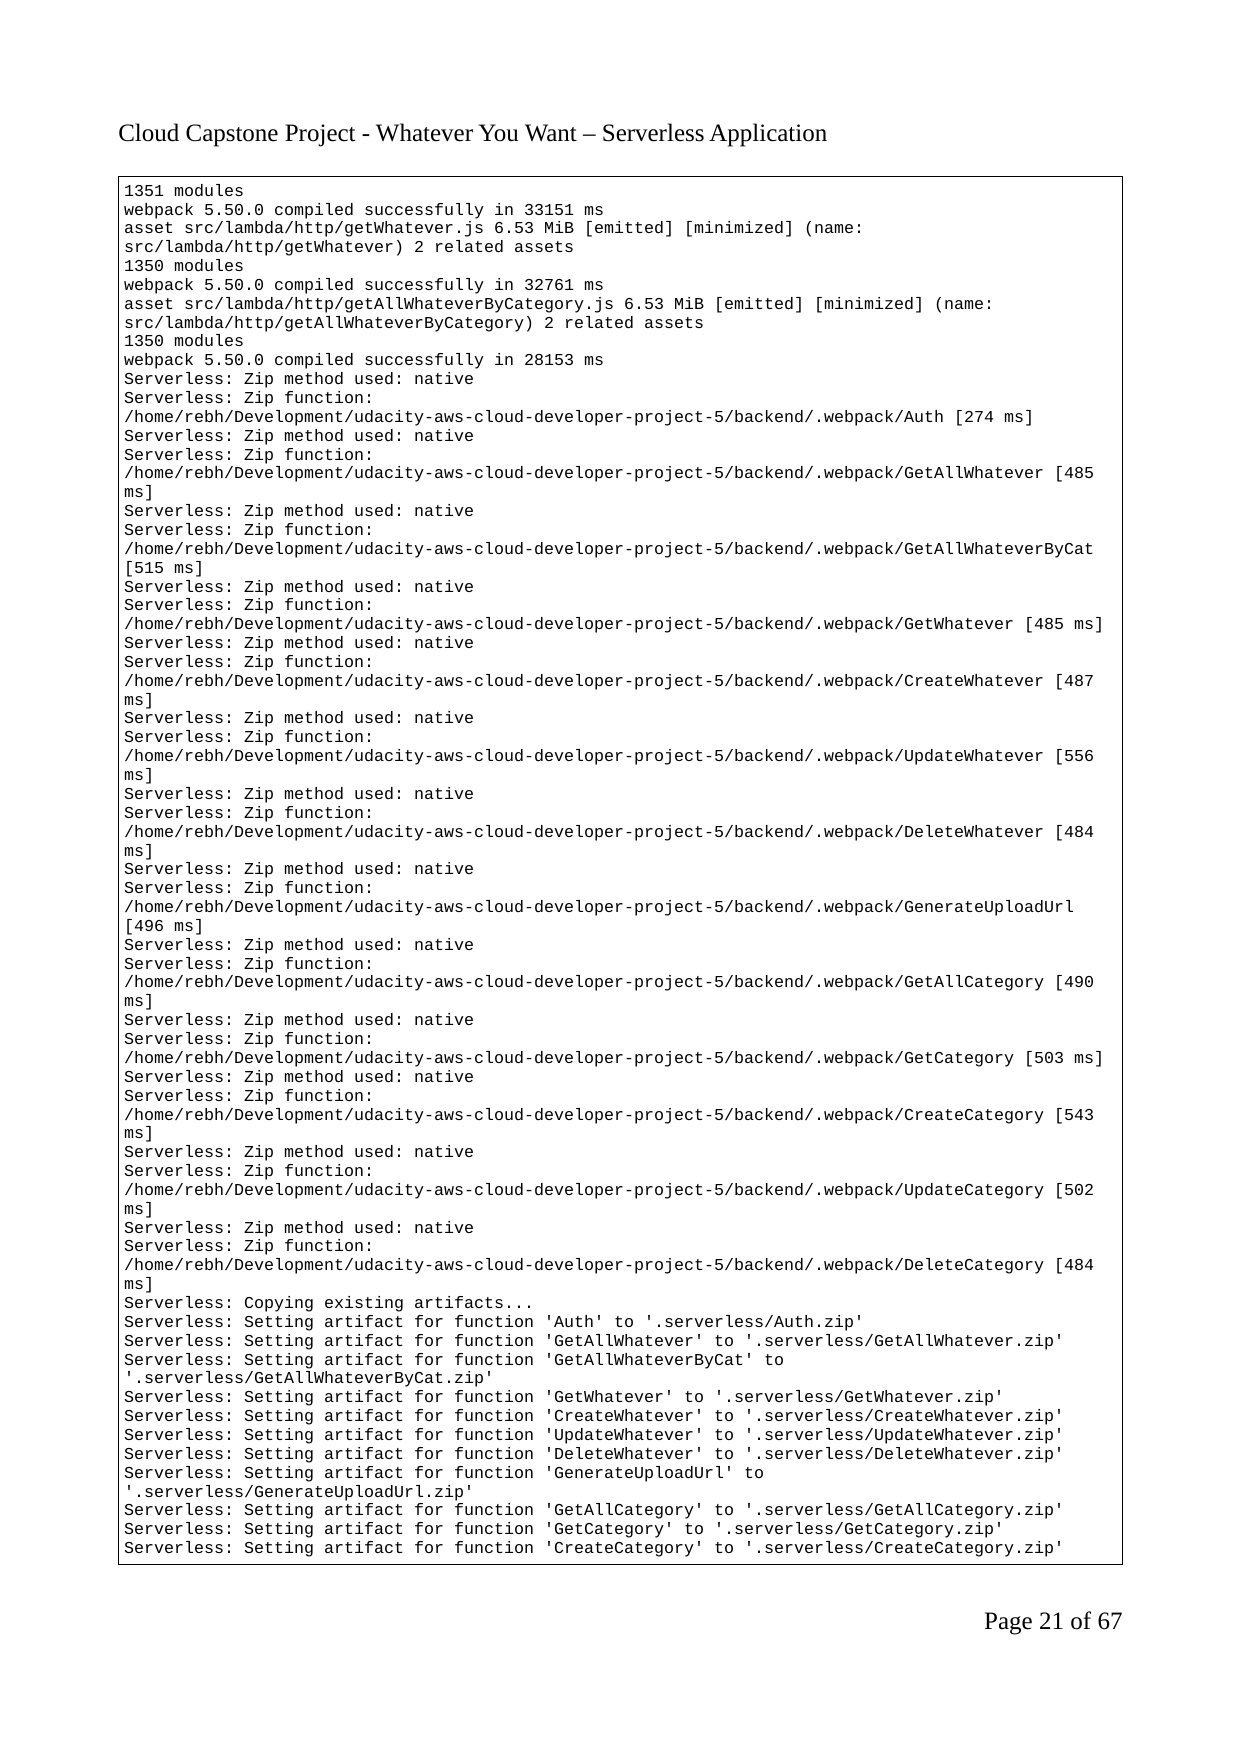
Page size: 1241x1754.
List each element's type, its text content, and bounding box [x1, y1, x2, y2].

table_header 1351 modules webpack 5.50.0 compiled successfully in 33151 ms asset src/lambda/http/getWhatever.js 6.53 MiB [emitted] [minimized] (name: src/lambda/http/getWhatever) 2 related assets 1350 modules webpack 5.50.0 compiled successfully in 32761 ms asset src/lambda/http/getAllWhateverByCategory.js 6.53 MiB [emitted] [minimized] (name: src/lambda/http/getAllWhateverByCategory) 2 related assets 1350 modules webpack 5.50.0 compiled successfully in 28153 ms Serverless: Zip method used: native Serverless: Zip function: /home/rebh/Development/udacity-aws-cloud-developer-project-5/backend/.webpack/Auth [274 ms] Serverless: Zip method used: native Serverless: Zip function: /home/rebh/Development/udacity-aws-cloud-developer-project-5/backend/.webpack/GetAllWhatever [485 ms] Serverless: Zip method used: native Serverless: Zip function: /home/rebh/Development/udacity-aws-cloud-developer-project-5/backend/.webpack/GetAllWhateverByCat [515 ms] Serverless: Zip method used: native Serverless: Zip function: /home/rebh/Development/udacity-aws-cloud-developer-project-5/backend/.webpack/GetWhatever [485 ms] Serverless: Zip method used: native Serverless: Zip function: /home/rebh/Development/udacity-aws-cloud-developer-project-5/backend/.webpack/CreateWhatever [487 ms] Serverless: Zip method used: native Serverless: Zip function: /home/rebh/Development/udacity-aws-cloud-developer-project-5/backend/.webpack/UpdateWhatever [556 ms] Serverless: Zip method used: native Serverless: Zip function: /home/rebh/Development/udacity-aws-cloud-developer-project-5/backend/.webpack/DeleteWhatever [484 ms] Serverless: Zip method used: native Serverless: Zip function: /home/rebh/Development/udacity-aws-cloud-developer-project-5/backend/.webpack/GenerateUploadUrl [496 ms] Serverless: Zip method used: native Serverless: Zip function: /home/rebh/Development/udacity-aws-cloud-developer-project-5/backend/.webpack/GetAllCategory [490 ms] Serverless: Zip method used: native Serverless: Zip function: /home/rebh/Development/udacity-aws-cloud-developer-project-5/backend/.webpack/GetCategory [503 ms] Serverless: Zip method used: native Serverless: Zip function: /home/rebh/Development/udacity-aws-cloud-developer-project-5/backend/.webpack/CreateCategory [543 ms] Serverless: Zip method used: native Serverless: Zip function: /home/rebh/Development/udacity-aws-cloud-developer-project-5/backend/.webpack/UpdateCategory [502 ms] Serverless: Zip method used: native Serverless: Zip function: /home/rebh/Development/udacity-aws-cloud-developer-project-5/backend/.webpack/DeleteCategory [484 ms] Serverless: Copying existing artifacts... Serverless: Setting artifact for function 'Auth' to '.serverless/Auth.zip' Serverless: Setting artifact for function 'GetAllWhatever' to '.serverless/GetAllWhatever.zip' Serverless: Setting artifact for function 'GetAllWhateverByCat' to '.serverless/GetAllWhateverByCat.zip' Serverless: Setting artifact for function 'GetWhatever' to '.serverless/GetWhatever.zip' Serverless: Setting artifact for function 'CreateWhatever' to '.serverless/CreateWhatever.zip' Serverless: Setting artifact for function 'UpdateWhatever' to '.serverless/UpdateWhatever.zip' Serverless: Setting artifact for function 'DeleteWhatever' to '.serverless/DeleteWhatever.zip' Serverless: Setting artifact for function 'GenerateUploadUrl' to '.serverless/GenerateUploadUrl.zip' Serverless: Setting artifact for function 'GetAllCategory' to '.serverless/GetAllCategory.zip' Serverless: Setting artifact for function 'GetCategory' to '.serverless/GetCategory.zip' Serverless: Setting artifact for function 'CreateCategory' to '.serverless/CreateCategory.zip' [119, 177, 1122, 1564]
